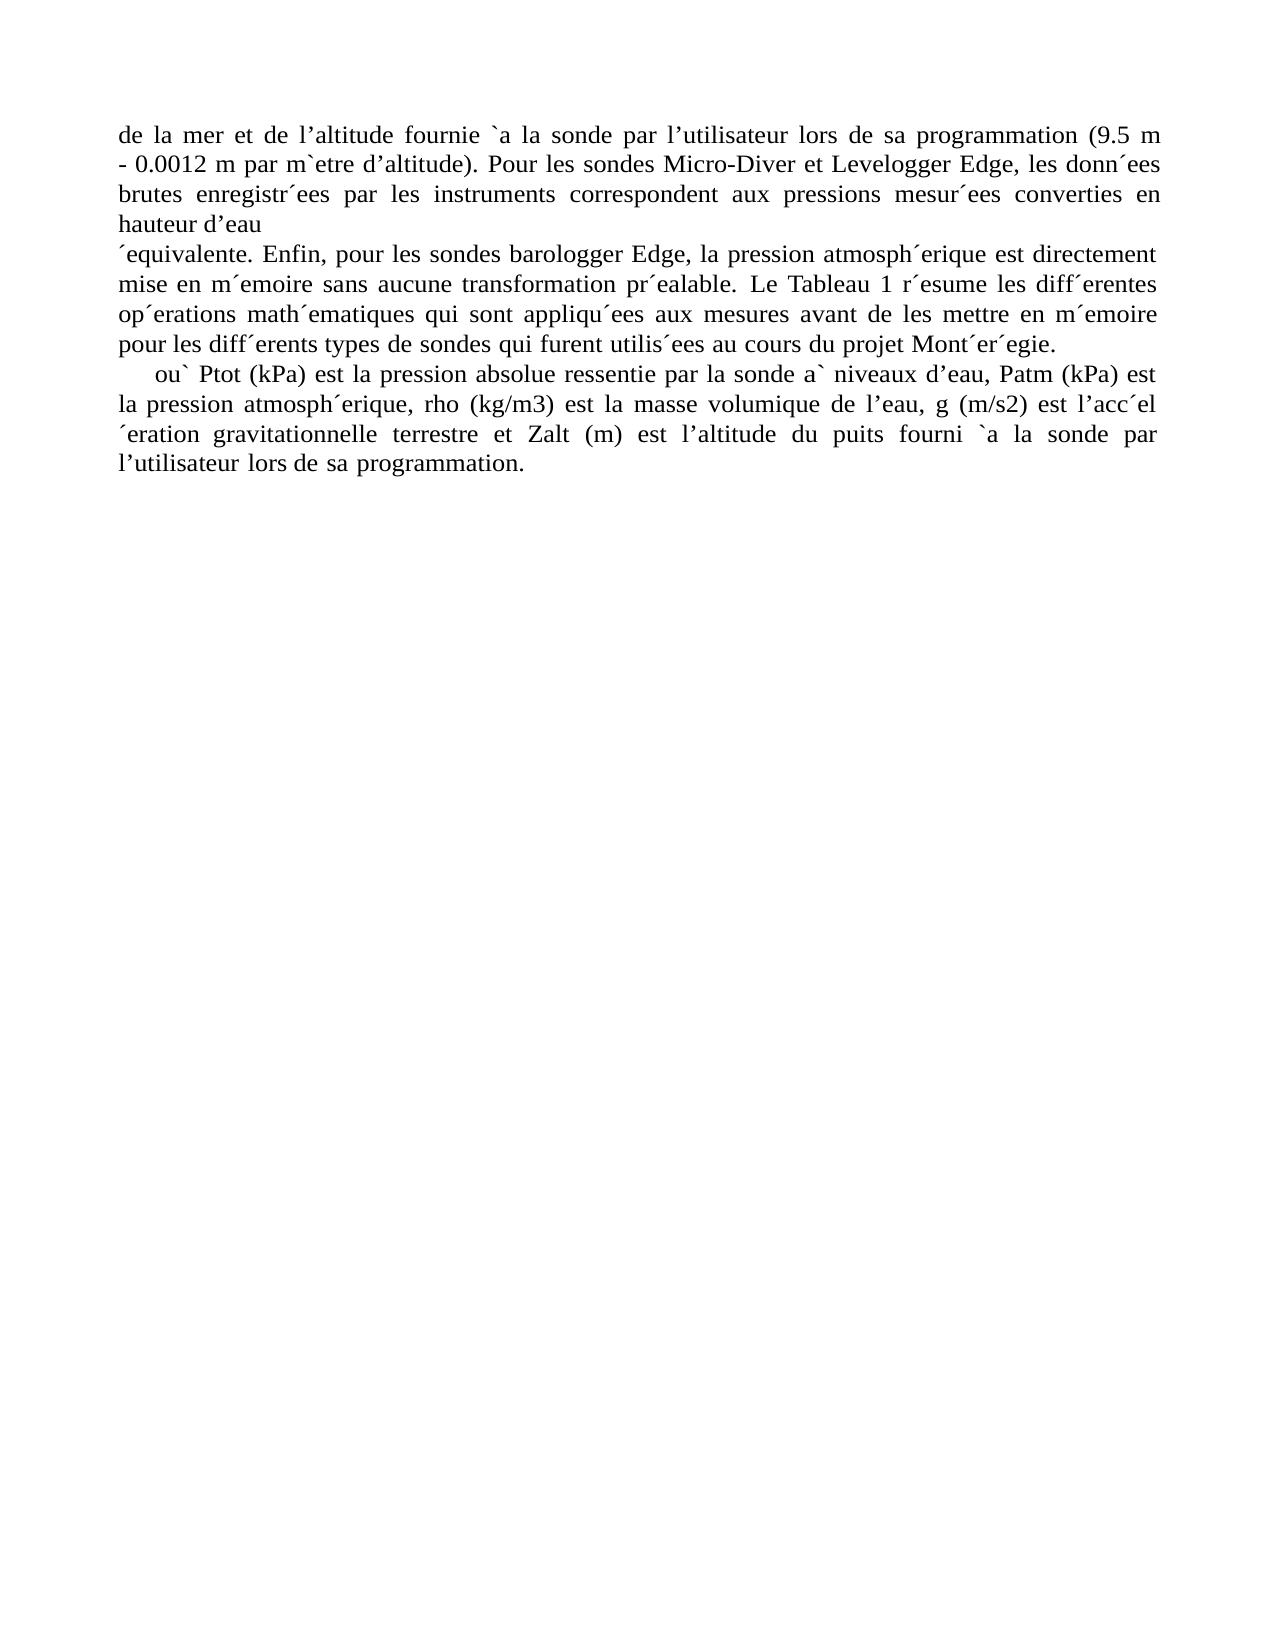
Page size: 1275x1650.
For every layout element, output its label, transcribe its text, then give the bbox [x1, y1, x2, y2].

text ´equivalente. Enfin, pour les sondes barologger Edge, la pression atmosph´erique est directement mise en m´emoire sans aucune transformation pr´ealable. Le Tableau 1 r´esume les diff´erentes op´erations math´ematiques qui sont appliqu´ees aux mesures avant de les mettre en m´emoire pour les diff´erents types de sondes qui furent utilis´ees au cours du projet Mont´er´egie. [117, 239, 1157, 358]
text ou` Ptot (kPa) est la pression absolue ressentie par la sonde a` niveaux d’eau, Patm (kPa) est la pression atmosph´erique, rho (kg/m3) est la masse volumique de l’eau, g (m/s2) est l’acc´el´eration gravitationnelle terrestre et Zalt (m) est l’altitude du puits fourni `a la sonde par l’utilisateur lors de sa programmation. [118, 359, 1157, 477]
text de la mer et de l’altitude fournie `a la sonde par l’utilisateur lors de sa programmation (9.5 m - 0.0012 m par m`etre d’altitude). Pour les sondes Micro-Diver et Levelogger Edge, les donn´ees brutes enregistr´ees par les instruments correspondent aux pressions mesur´ees converties en hauteur d’eau [118, 120, 1161, 238]
